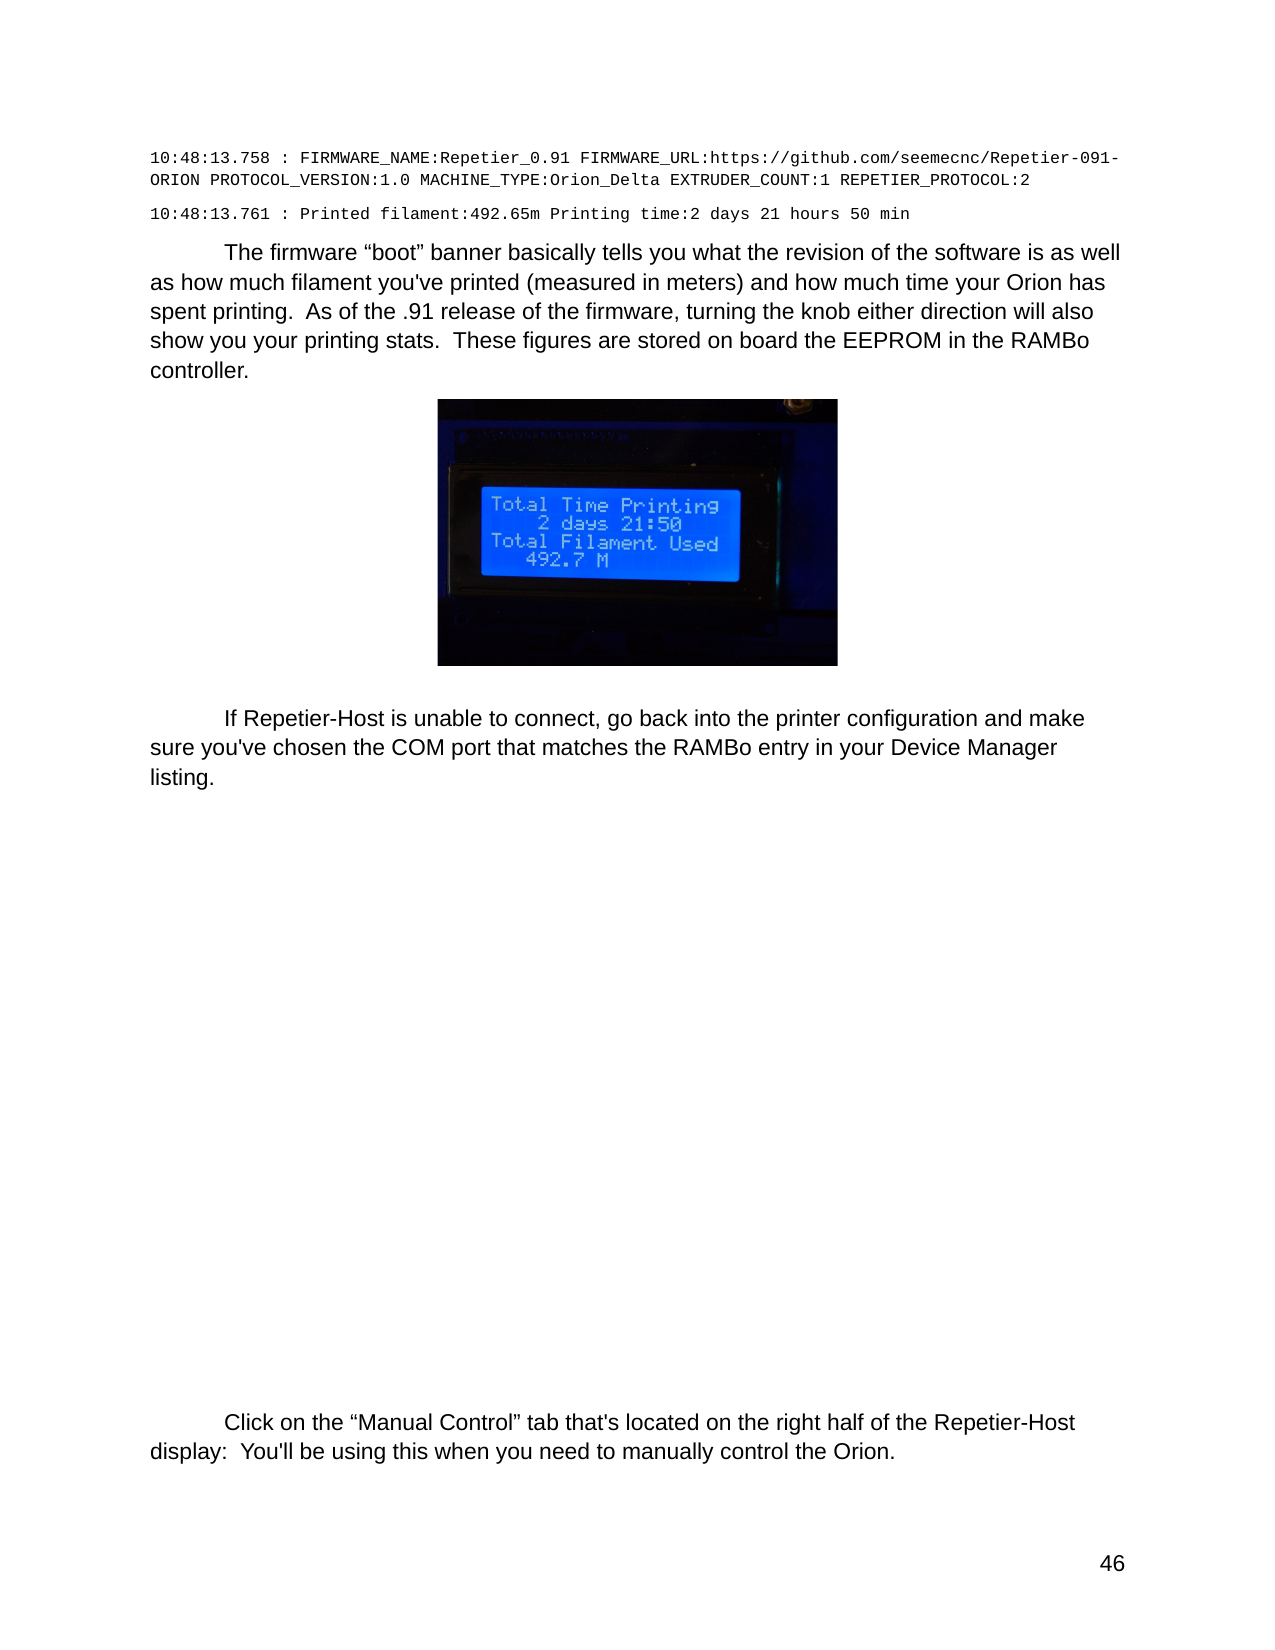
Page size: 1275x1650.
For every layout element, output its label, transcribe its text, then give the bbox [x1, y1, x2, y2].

text Click on the “Manual Control” tab that's located on the right half of the Repetier-Host display: You'll be using this when you need to manually control the Orion. [150, 1409, 1125, 1464]
text The firmware “boot” banner basically tells you what the revision of the software is as well as how much filament you've printed (measured in meters) and how much time your Orion has spent printing. As of the .91 release of the firmware, turning the knob either direction will also show you your printing stats. These figures are stored on board the EEPROM in the RAMBo controller. [150, 240, 1125, 383]
picture [437, 399, 838, 666]
text 10:48:13.758 : FIRMWARE_NAME:Repetier_0.91 FIRMWARE_URL:https://github.com/seemecnc/Repetier-091-ORION PROTOCOL_VERSION:1.0 MACHINE_TYPE:Orion_Delta EXTRUDER_COUNT:1 REPETIER_PROTOCOL:2 [150, 150, 1125, 191]
text 10:48:13.761 : Printed filament:492.65m Printing time:2 days 21 hours 50 min [150, 206, 1125, 225]
text If Repetier-Host is unable to connect, go back into the printer configuration and make sure you've chosen the COM port that matches the RAMBo entry in your Device Manager listing. [150, 706, 1125, 790]
